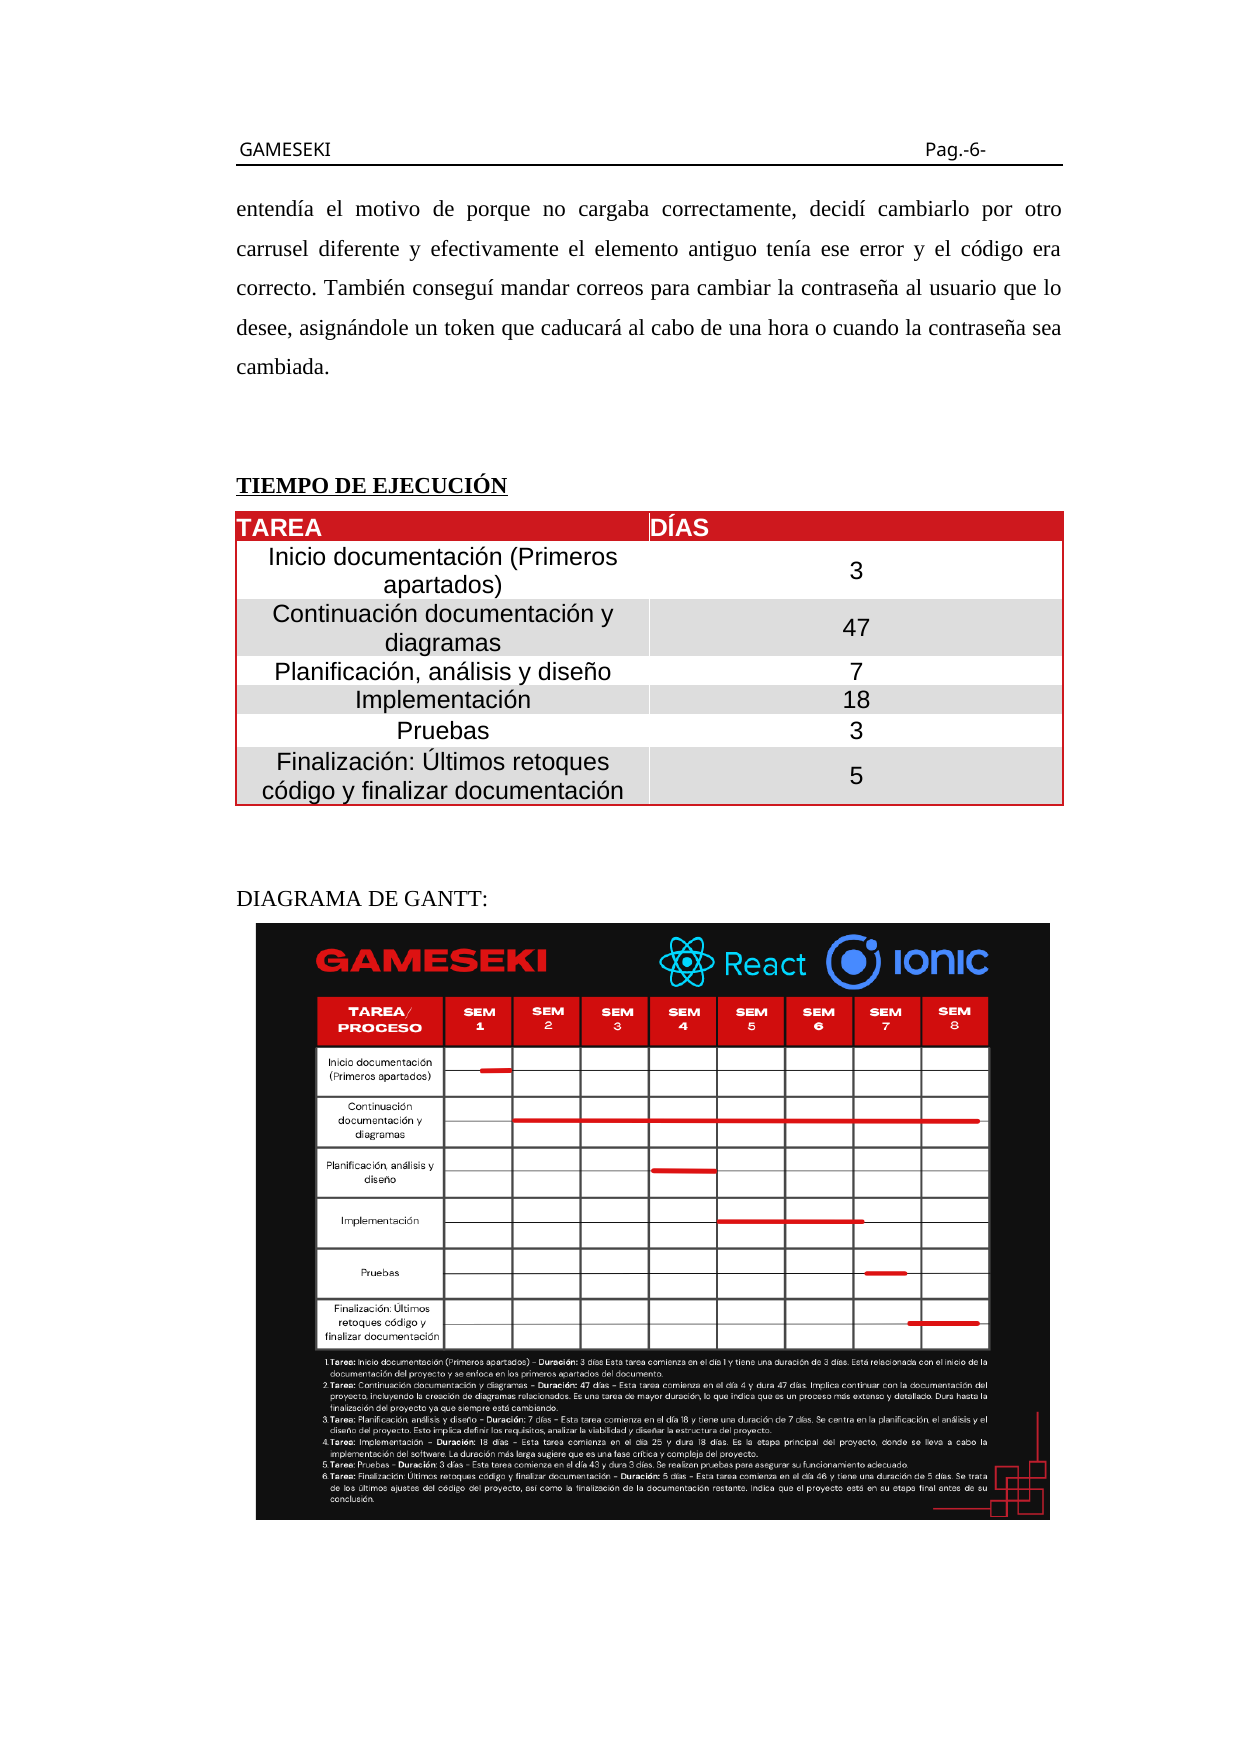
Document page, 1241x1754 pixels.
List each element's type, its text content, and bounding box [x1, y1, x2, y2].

table_cell 18 [650, 685, 1062, 714]
table_cell 47 [650, 599, 1062, 656]
picture [255, 923, 1050, 1520]
table_cell 5 [650, 747, 1062, 804]
table_cell Continuación documentación y diagramas [237, 599, 649, 656]
table_cell Implementación [237, 685, 649, 714]
text entendía el motivo de porque no cargaba correctamente, decidí cambiarlo por otro carrusel diferente y efectivamente el elemento antiguo tenía ese error y el código era correcto. También conseguí mandar correos para cambiar la contraseña al usuario que lo desee, asignándole un token que caducará al cabo de una hora o cuando la contraseña sea cambiada. [236, 195, 1063, 379]
text DIAGRAMA DE GANTT: [236, 885, 1063, 911]
table_header DÍAS [650, 513, 1062, 541]
table_cell Planificación, análisis y diseño [237, 656, 649, 685]
table_header TAREA [237, 513, 649, 541]
text TIEMPO DE EJECUCIÓN [236, 472, 1063, 498]
table_cell 7 [650, 656, 1062, 685]
table_cell Finalización: Últimos retoques código y finalizar documentación [237, 747, 649, 804]
table_cell 3 [650, 541, 1062, 599]
table_cell Pruebas [237, 714, 649, 747]
table_cell 3 [650, 714, 1062, 747]
table_cell Inicio documentación (Primeros apartados) [237, 541, 649, 599]
